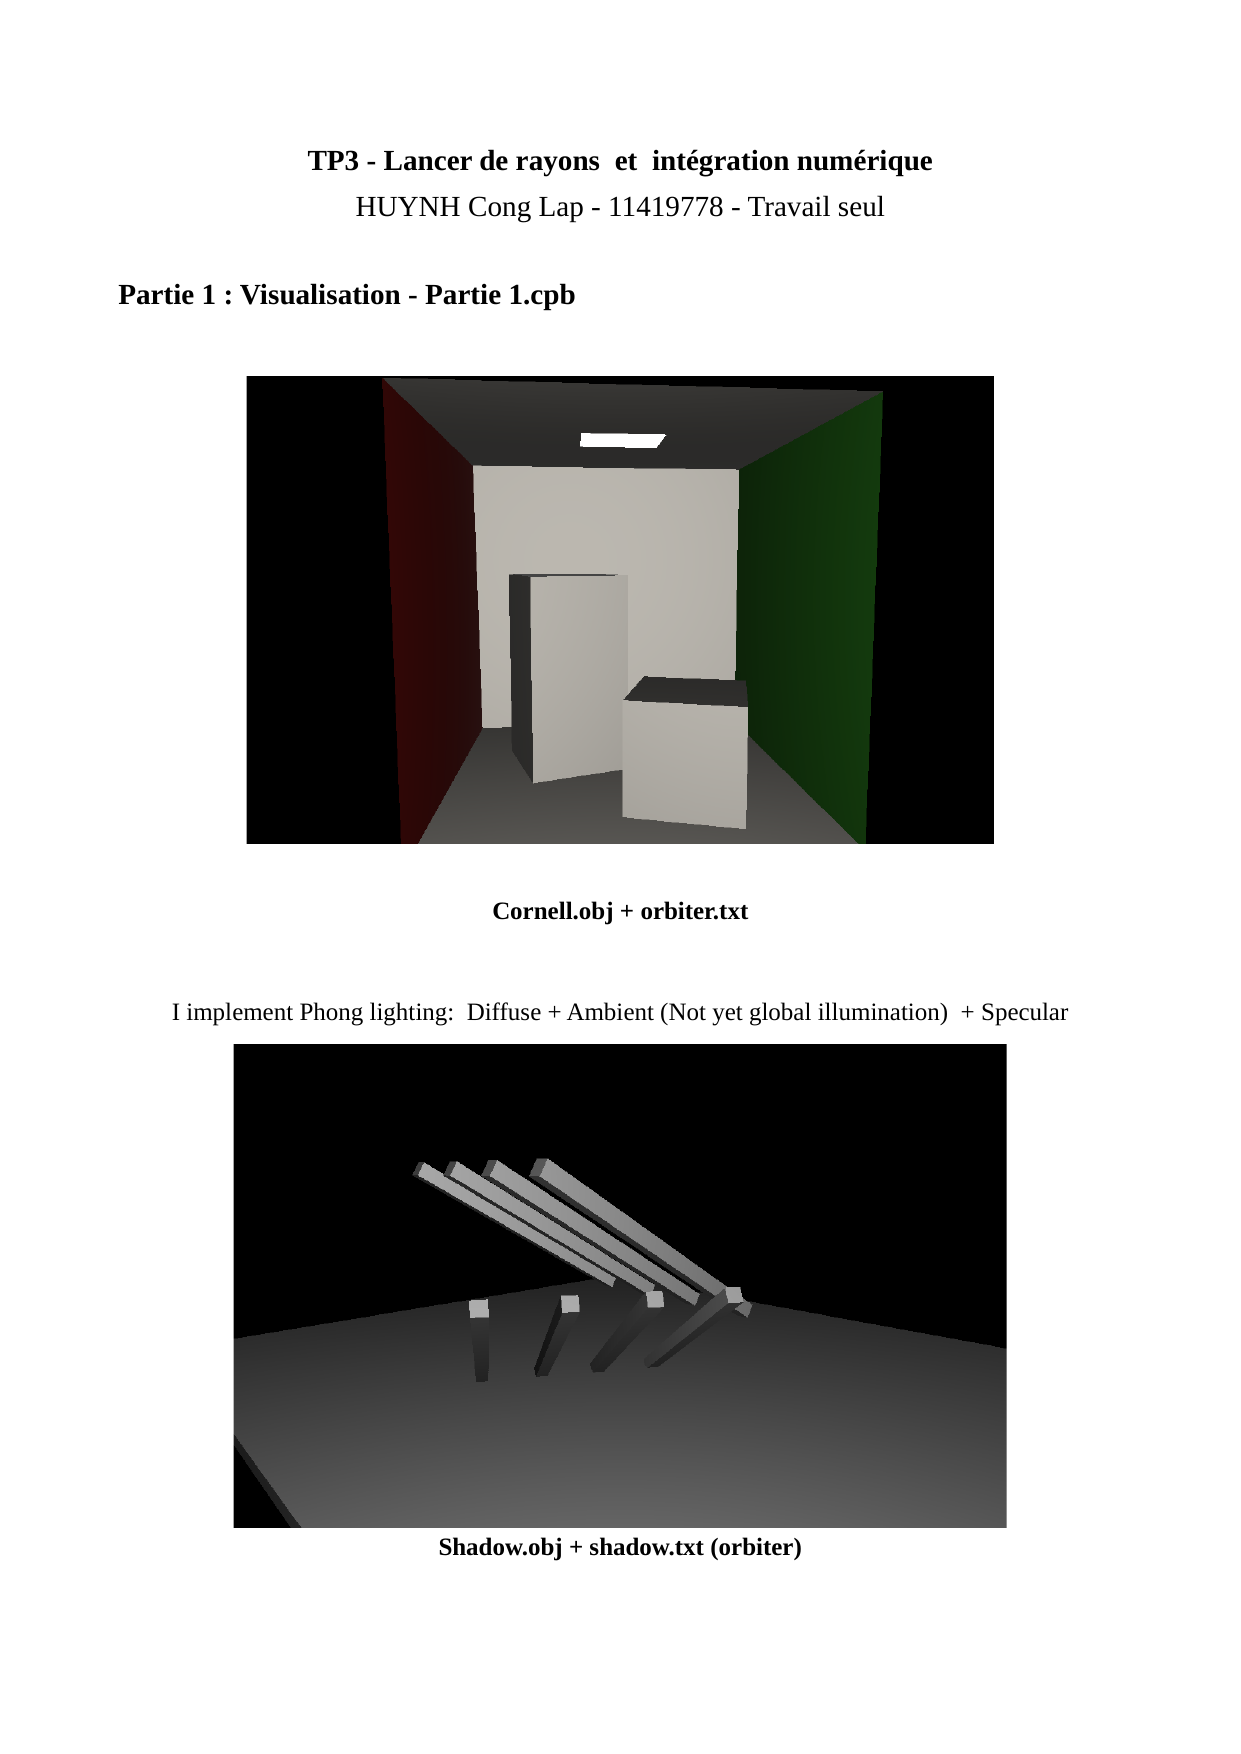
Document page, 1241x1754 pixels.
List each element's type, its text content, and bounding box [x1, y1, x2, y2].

text HUYNH Cong Lap - 11419778 - Travail seul [118, 189, 1122, 223]
subtitle TP3 - Lancer de rayons et intégration numérique [118, 143, 1122, 177]
text Shadow.obj + shadow.txt (orbiter) [118, 1045, 1122, 1561]
picture [246, 376, 994, 844]
text I implement Phong lighting: Diffuse + Ambient (Not yet global illumination) + Specular [118, 997, 1122, 1026]
text Cornell.obj + orbiter.txt [118, 896, 1122, 925]
subtitle Partie 1 : Visualisation - Partie 1.cpb [118, 277, 1122, 311]
picture [233, 1044, 1007, 1528]
